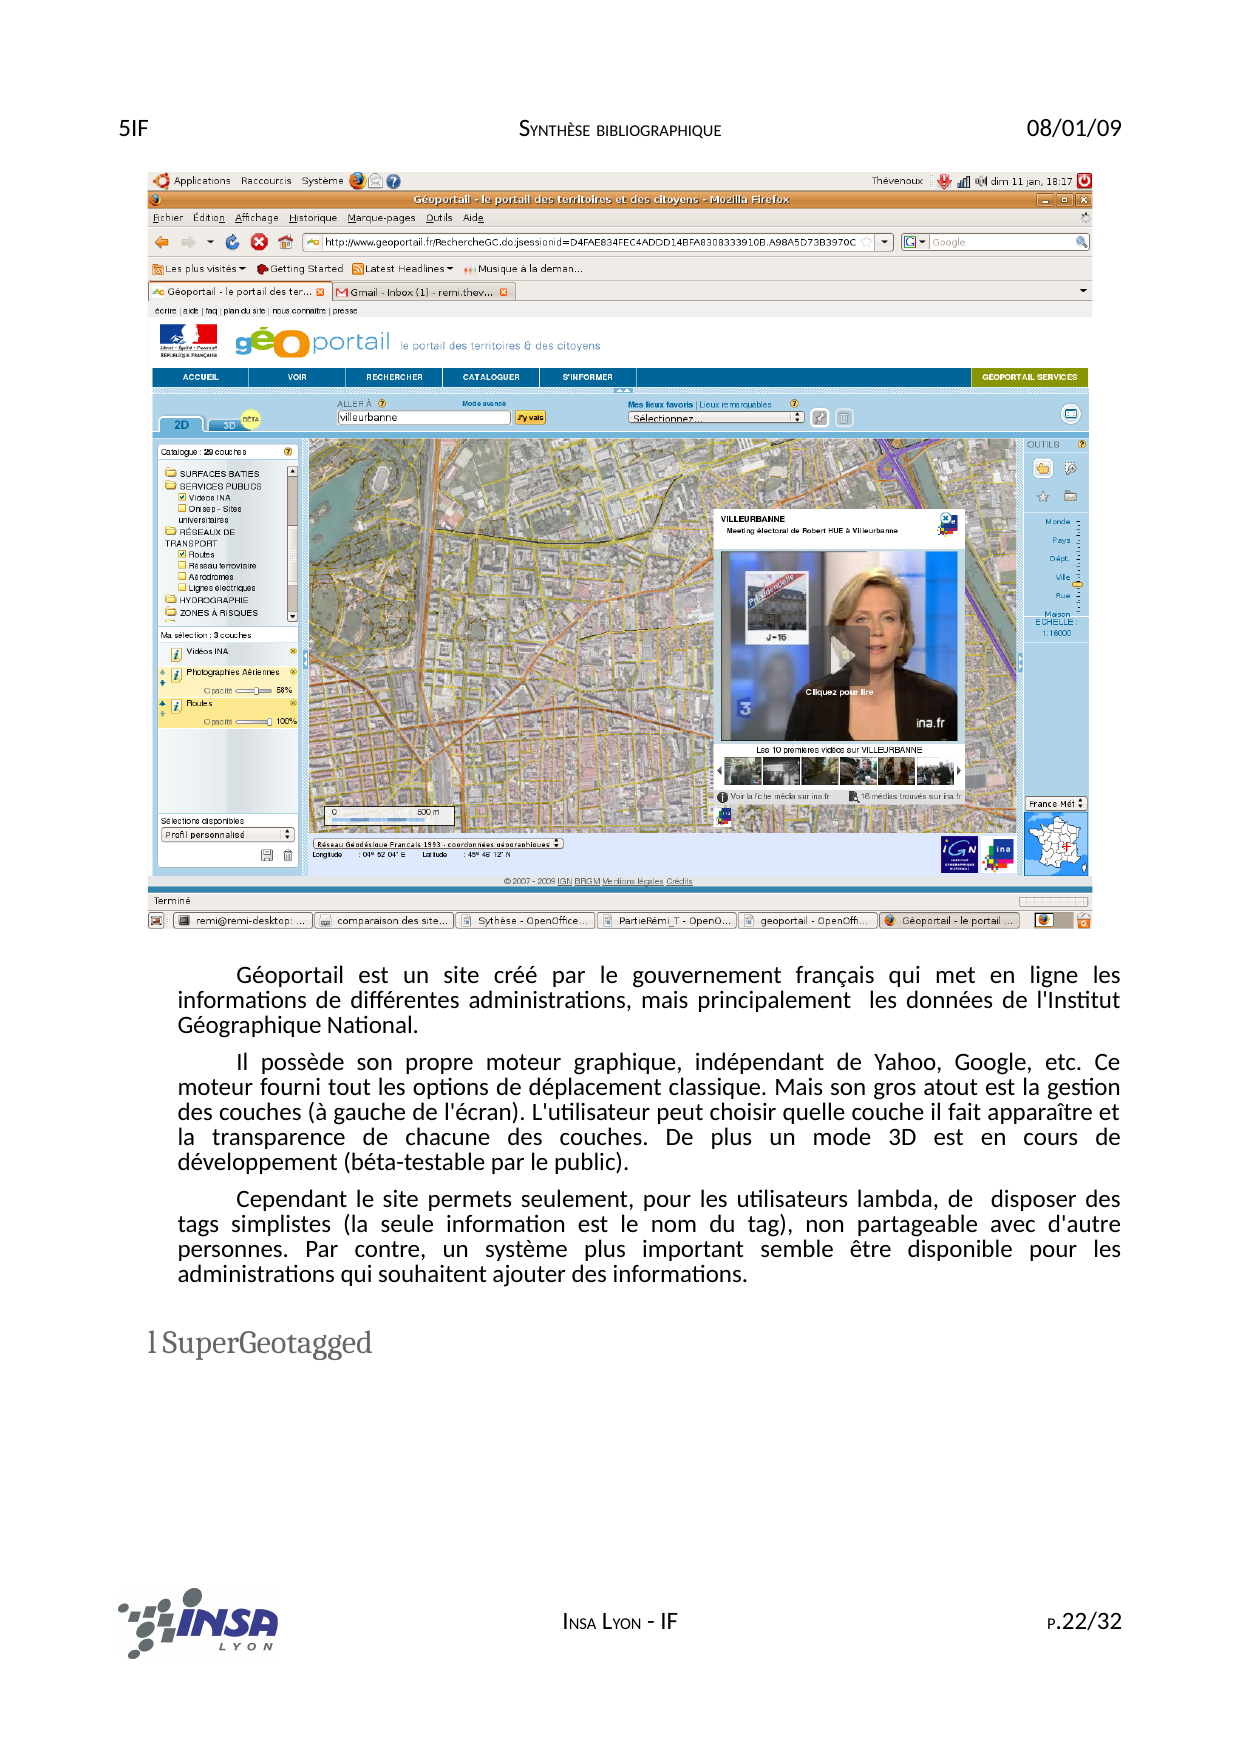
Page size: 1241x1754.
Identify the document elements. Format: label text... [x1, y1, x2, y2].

subtitle SuperGeotagged [118, 1324, 1122, 1362]
picture [147, 172, 1093, 929]
text Cependant le site permets seulement, pour les utilisateurs lambda, de disposer des tags simplistes (la seule information est le nom du tag), non partageable avec d'autre personnes. Par contre, un système plus important semble être disponible pour les administrations qui souhaitent ajouter des informations. [177, 1189, 1122, 1289]
text Géoportail est un site créé par le gouvernement français qui met en ligne les informations de différentes administrations, mais principalement les données de l'Institut Géographique National. [177, 965, 1122, 1040]
picture [118, 1588, 278, 1659]
text Il possède son propre moteur graphique, indépendant de Yahoo, Google, etc. Ce moteur fourni tout les options de déplacement classique. Mais son gros atout est la gestion des couches (à gauche de l'écran). L'utilisateur peut choisir quelle couche il fait apparaître et la transparence de chacune des couches. De plus un mode 3D est en cours de développement (béta-testable par le public). [177, 1052, 1122, 1177]
